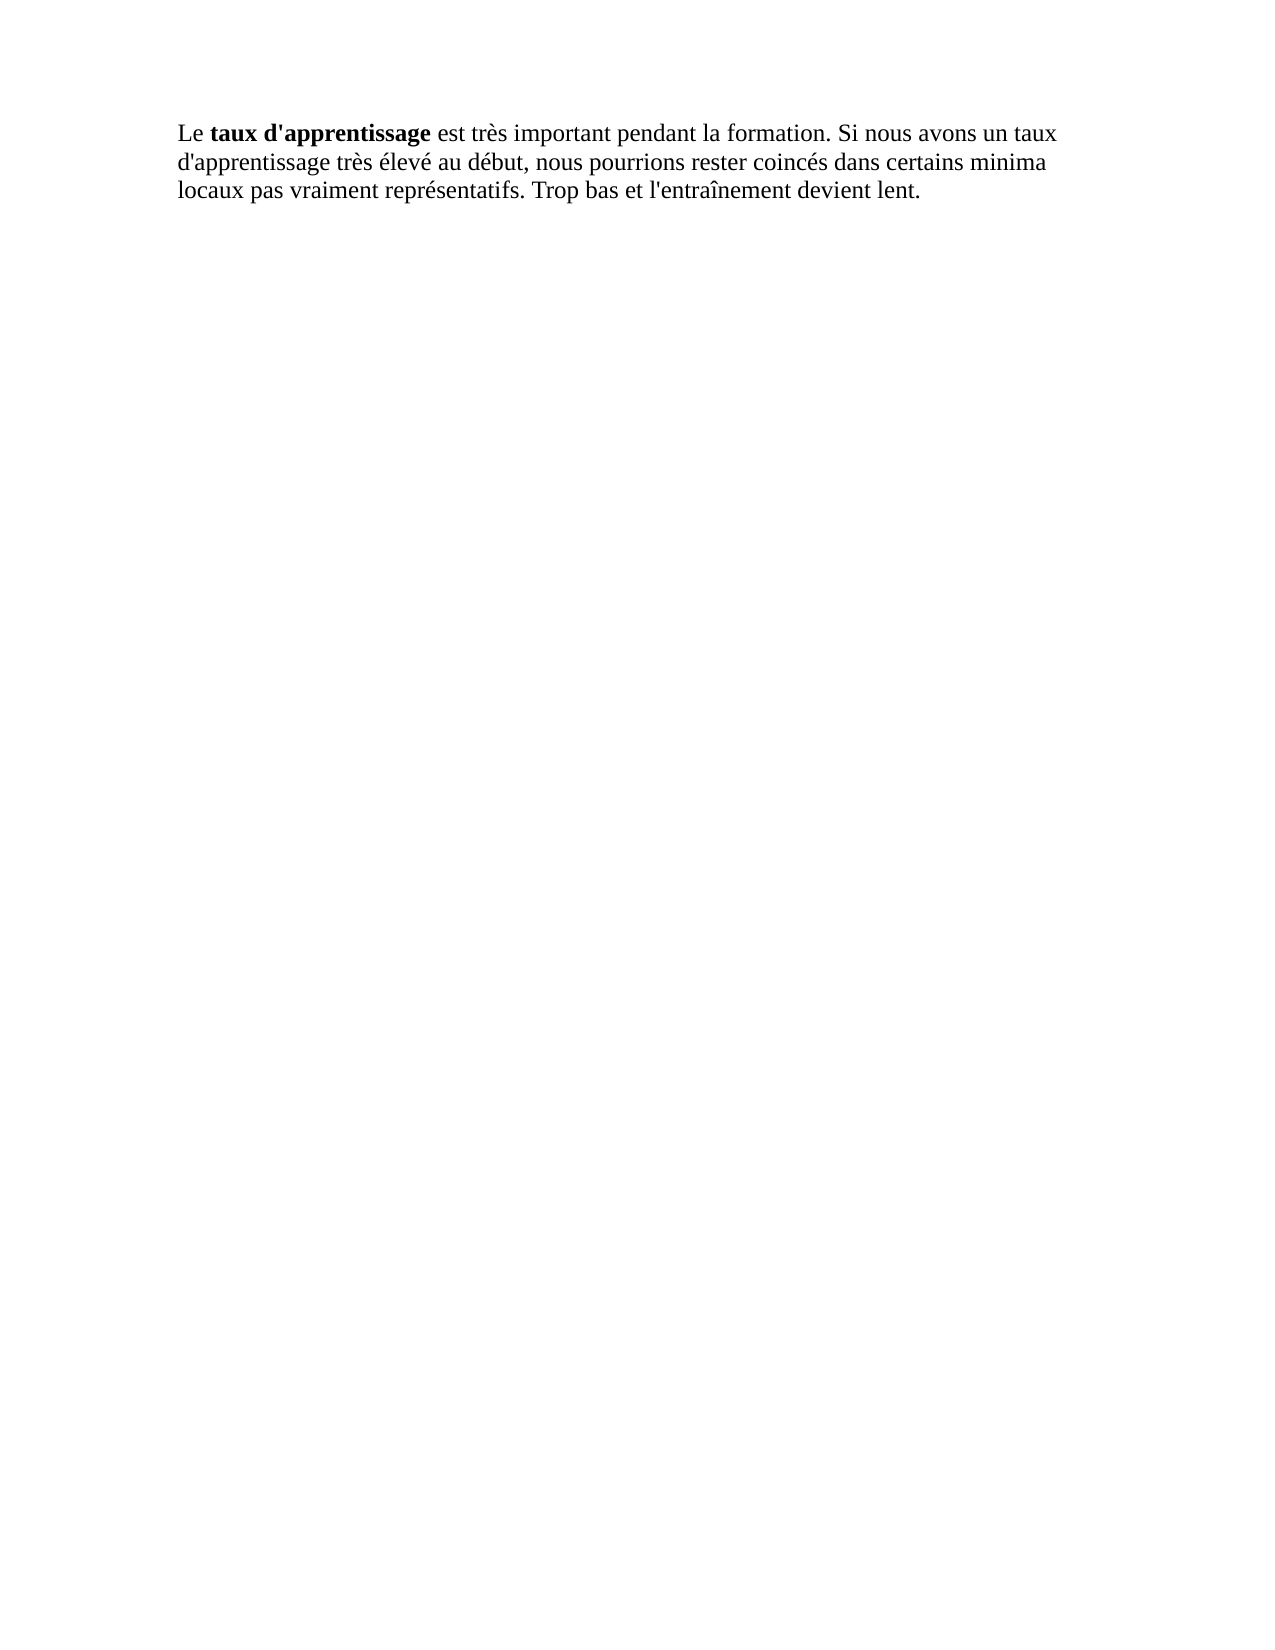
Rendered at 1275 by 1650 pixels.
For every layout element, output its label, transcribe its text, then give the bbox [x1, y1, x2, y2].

text Le taux d'apprentissage est très important pendant la formation. Si nous avons un taux d'apprentissage très élevé au début, nous pourrions rester coincés dans certains minima locaux pas vraiment représentatifs. Trop bas et l'entraînement devient lent. [177, 118, 1098, 204]
